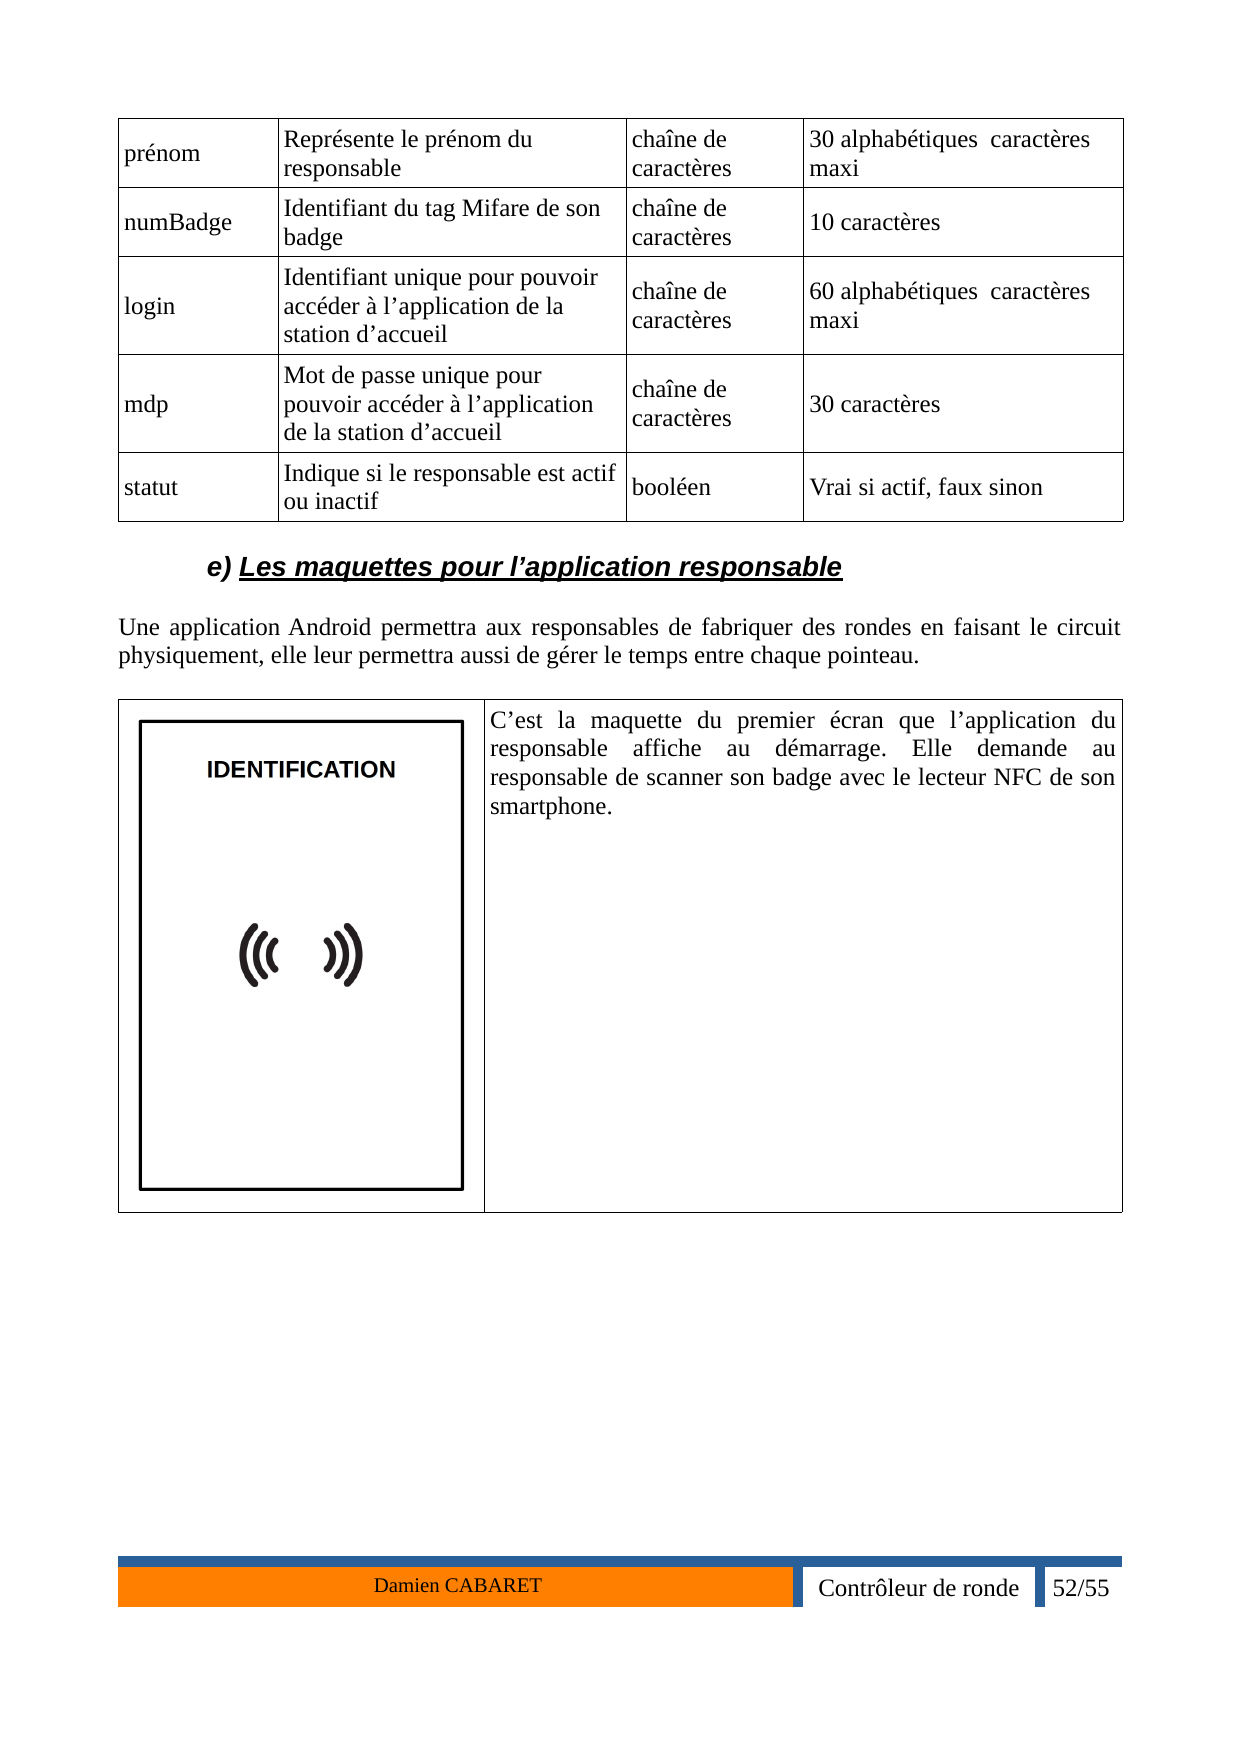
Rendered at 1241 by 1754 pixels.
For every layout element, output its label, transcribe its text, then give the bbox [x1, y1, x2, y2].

table_cell Vrai si actif, faux sinon [804, 453, 1123, 521]
table_cell Identifiant du tag Mifare de son badge [279, 188, 626, 256]
picture [123, 704, 479, 1206]
table_cell chaîne de caractères [627, 119, 803, 187]
table_header [119, 700, 484, 1212]
subtitle Les maquettes pour l’application responsable [118, 551, 1122, 582]
table_cell chaîne de caractères [627, 257, 803, 354]
table_cell numBadge [119, 188, 278, 256]
table_cell Mot de passe unique pour pouvoir accéder à l’application de la station d’accueil [279, 355, 626, 452]
table_cell mdp [119, 355, 278, 452]
table_cell statut [119, 453, 278, 521]
table_cell 30 alphabétiques caractères maxi [804, 119, 1123, 187]
table_cell Représente le prénom du responsable [279, 119, 626, 187]
table_cell login [119, 257, 278, 354]
table_header C’est la maquette du premier écran que l’application du responsable affiche au démarrage. Elle demande au responsable de scanner son badge avec le lecteur NFC de son smartphone. [485, 700, 1122, 1212]
text Une application Android permettra aux responsables de fabriquer des rondes en faisant le circuit physiquement, elle leur permettra aussi de gérer le temps entre chaque pointeau. [118, 612, 1122, 669]
table_cell 30 caractères [804, 355, 1123, 452]
table_cell Indique si le responsable est actif ou inactif [279, 453, 626, 521]
table_cell 60 alphabétiques caractères maxi [804, 257, 1123, 354]
table_cell chaîne de caractères [627, 355, 803, 452]
table_cell booléen [627, 453, 803, 521]
table_cell chaîne de caractères [627, 188, 803, 256]
table_cell 10 caractères [804, 188, 1123, 256]
table_cell prénom [119, 119, 278, 187]
table_cell Identifiant unique pour pouvoir accéder à l’application de la station d’accueil [279, 257, 626, 354]
